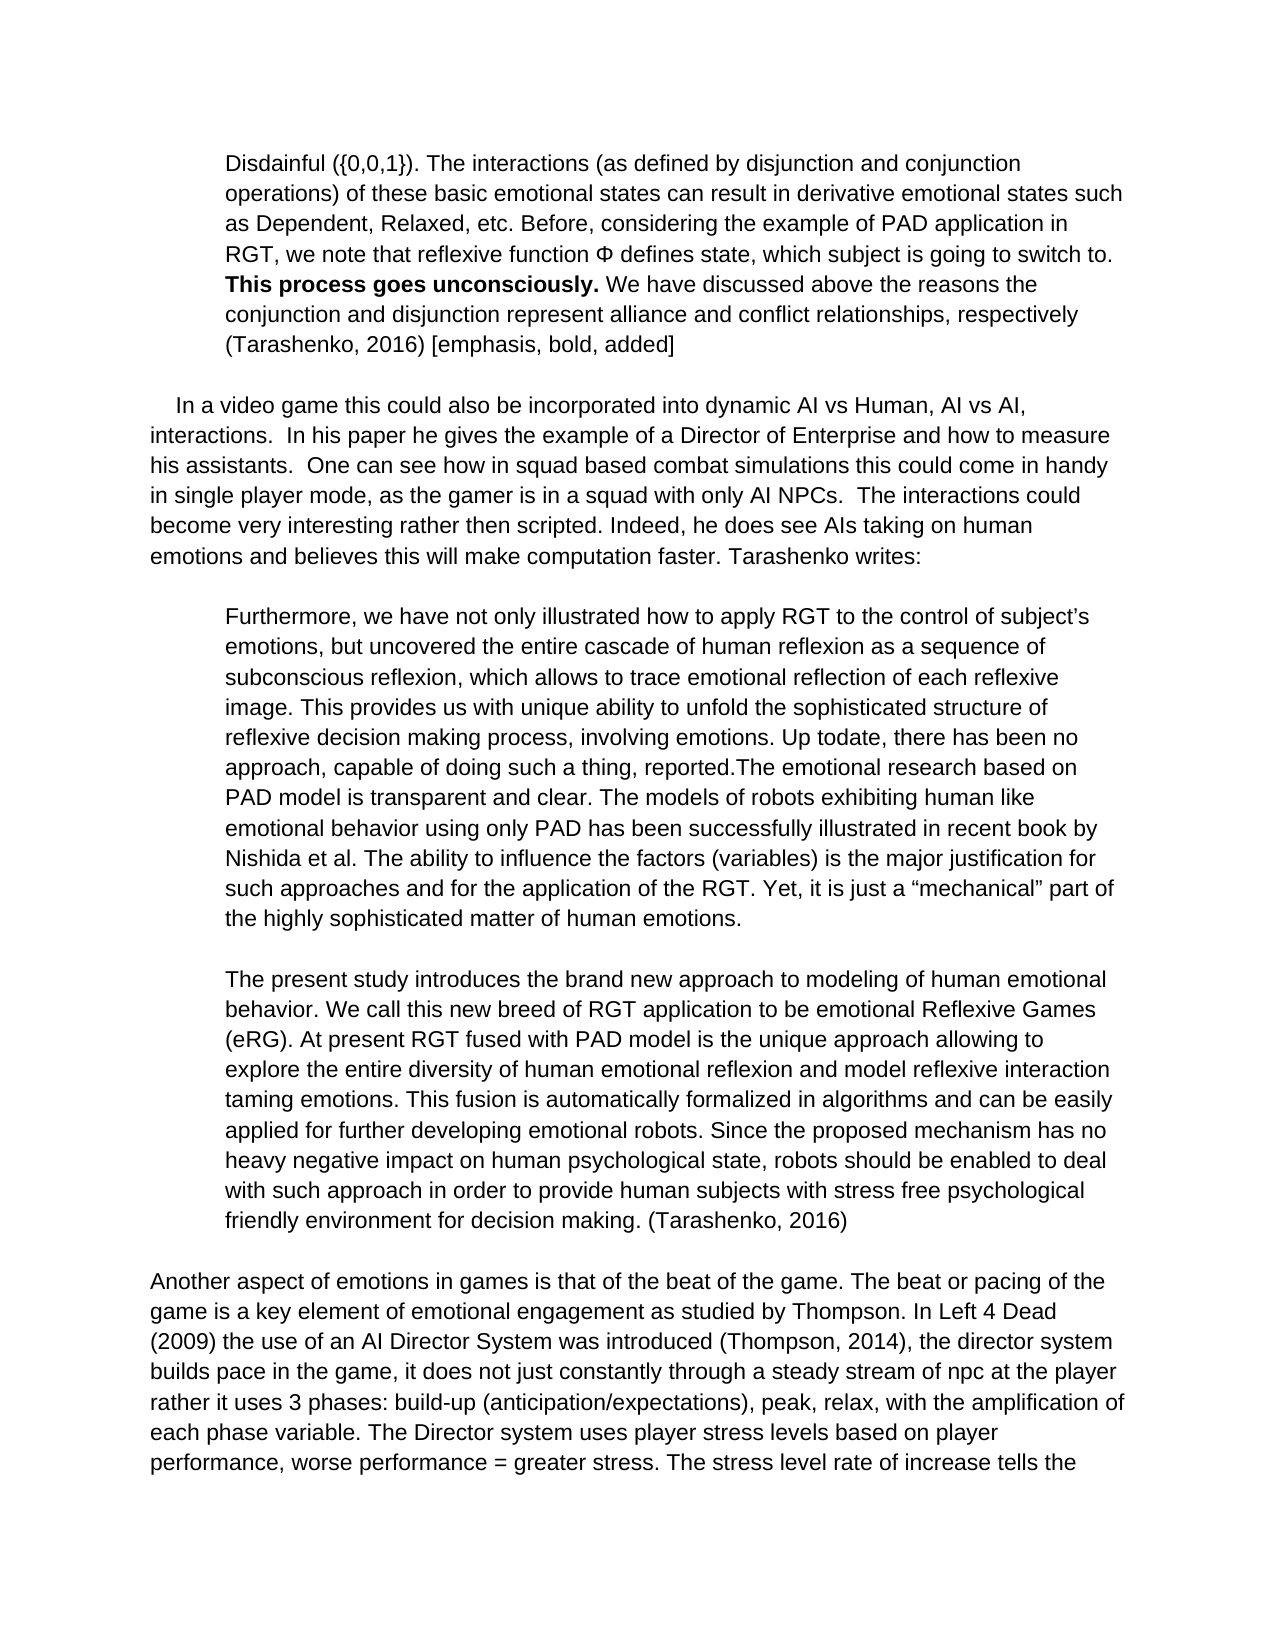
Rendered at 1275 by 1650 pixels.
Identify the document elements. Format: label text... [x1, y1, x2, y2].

text Another aspect of emotions in games is that of the beat of the game. The beat or pacing of the game is a key element of emotional engagement as studied by Thompson. In Left 4 Dead (2009) the use of an AI Director System was introduced (Thompson, 2014), the director system builds pace in the game, it does not just constantly through a steady stream of npc at the player rather it uses 3 phases: build-up (anticipation/expectations), peak, relax, with the amplification of each phase variable. The Director system uses player stress levels based on player performance, worse performance = greater stress. The stress level rate of increase tells the [150, 1268, 1125, 1475]
text The present study introduces the brand new approach to modeling of human emotional behavior. We call this new breed of RGT application to be emotional Reﬂexive Games (eRG). At present RGT fused with PAD model is the unique approach allowing to explore the entire diversity of human emotional reﬂexion and model reﬂexive interaction taming emotions. This fusion is automatically formalized in algorithms and can be easily applied for further developing emotional robots. Since the proposed mechanism has no heavy negative impact on human psychological state, robots should be enabled to deal with such approach in order to provide human subjects with stress free psychological friendly environment for decision making. (Tarashenko, 2016) [225, 966, 1125, 1234]
text Furthermore, we have not only illustrated how to apply RGT to the control of subject’s emotions, but uncovered the entire cascade of human reﬂexion as a sequence of subconscious reflexion, which allows to trace emotional reﬂection of each reﬂexive image. This provides us with unique ability to unfold the sophisticated structure of reﬂexive decision making process, involving emotions. Up todate, there has been no approach, capable of doing such a thing, reported.The emotional research based on PAD model is transparent and clear. The models of robots exhibiting human like emotional behavior using only PAD has been successfully illustrated in recent book by Nishida et al. The ability to inﬂuence the factors (variables) is the major justiﬁcation for such approaches and for the application of the RGT. Yet, it is just a “mechanical” part of the highly sophisticated matter of human emotions. [225, 603, 1125, 932]
text In a video game this could also be incorporated into dynamic AI vs Human, AI vs AI, interactions. In his paper he gives the example of a Director of Enterprise and how to measure his assistants. One can see how in squad based combat simulations this could come in handy in single player mode, as the gamer is in a squad with only AI NPCs. The interactions could become very interesting rather then scripted. Indeed, he does see AIs taking on human emotions and believes this will make computation faster. Tarashenko writes: [150, 392, 1125, 569]
text Disdainful ({0,0,1}). The interactions (as deﬁned by disjunction and conjunction operations) of these basic emotional states can result in derivative emotional states such as Dependent, Relaxed, etc. Before, considering the example of PAD application in RGT, we note that reﬂexive function Φ deﬁnes state, which subject is going to switch to. This process goes unconsciously. We have discussed above the reasons the conjunction and disjunction represent alliance and conﬂict relationships, respectively (Tarashenko, 2016) [emphasis, bold, added] [225, 150, 1125, 358]
